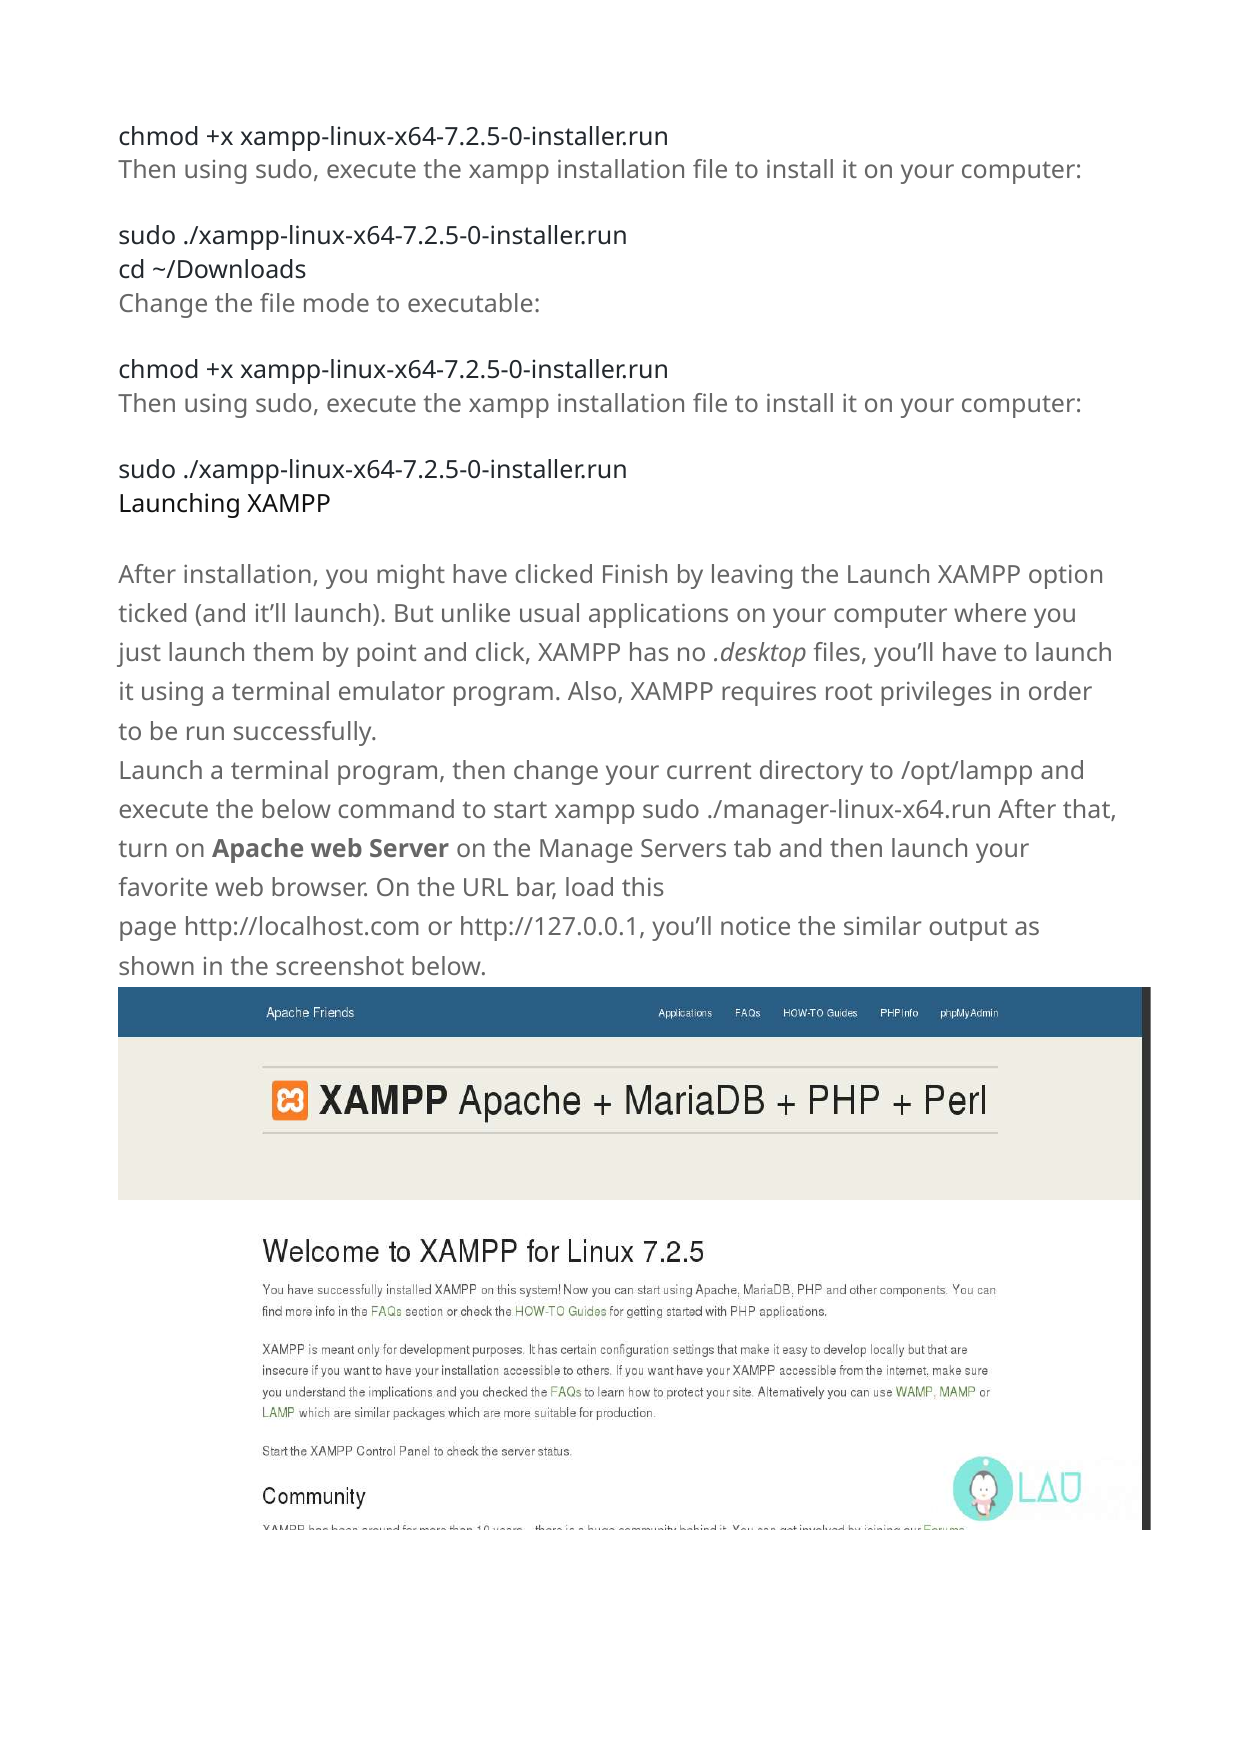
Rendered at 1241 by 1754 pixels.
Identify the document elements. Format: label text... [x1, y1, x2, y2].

text chmod +x xampp-linux-x64-7.2.5-0-installer.run [118, 352, 1122, 386]
text Then using sudo, execute the xampp installation file to install it on your computer: [118, 386, 1122, 420]
text Change the file mode to executable: [118, 286, 1122, 320]
text Launch a terminal program, then change your current directory to /opt/lampp and execute the below command to start xampp sudo ./manager-linux-x64.run After that, turn on Apache web Server on the Manage Servers tab and then launch your favorite web browser. On the URL bar, load this page http://localhost.com or http://127.0.0.1, you’ll notice the similar output as shown in the screenshot below. [118, 752, 1122, 982]
picture [118, 987, 1151, 1530]
text After installation, you might have clicked Finish by leaving the Launch XAMPP option ticked (and it’ll launch). But unlike usual applications on your computer where you just launch them by point and click, XAMPP has no .desktop files, you’ll have to launch it using a terminal emulator program. Also, XAMPP requires root privileges in order to be run successfully. [118, 556, 1122, 747]
text sudo ./xampp-linux-x64-7.2.5-0-installer.run [118, 452, 1122, 486]
subtitle Launching XAMPP [118, 486, 1122, 520]
text chmod +x xampp-linux-x64-7.2.5-0-installer.run [118, 118, 1122, 152]
text cd ~/Downloads [118, 252, 1122, 286]
text Then using sudo, execute the xampp installation file to install it on your computer: [118, 152, 1122, 186]
text sudo ./xampp-linux-x64-7.2.5-0-installer.run [118, 218, 1122, 252]
